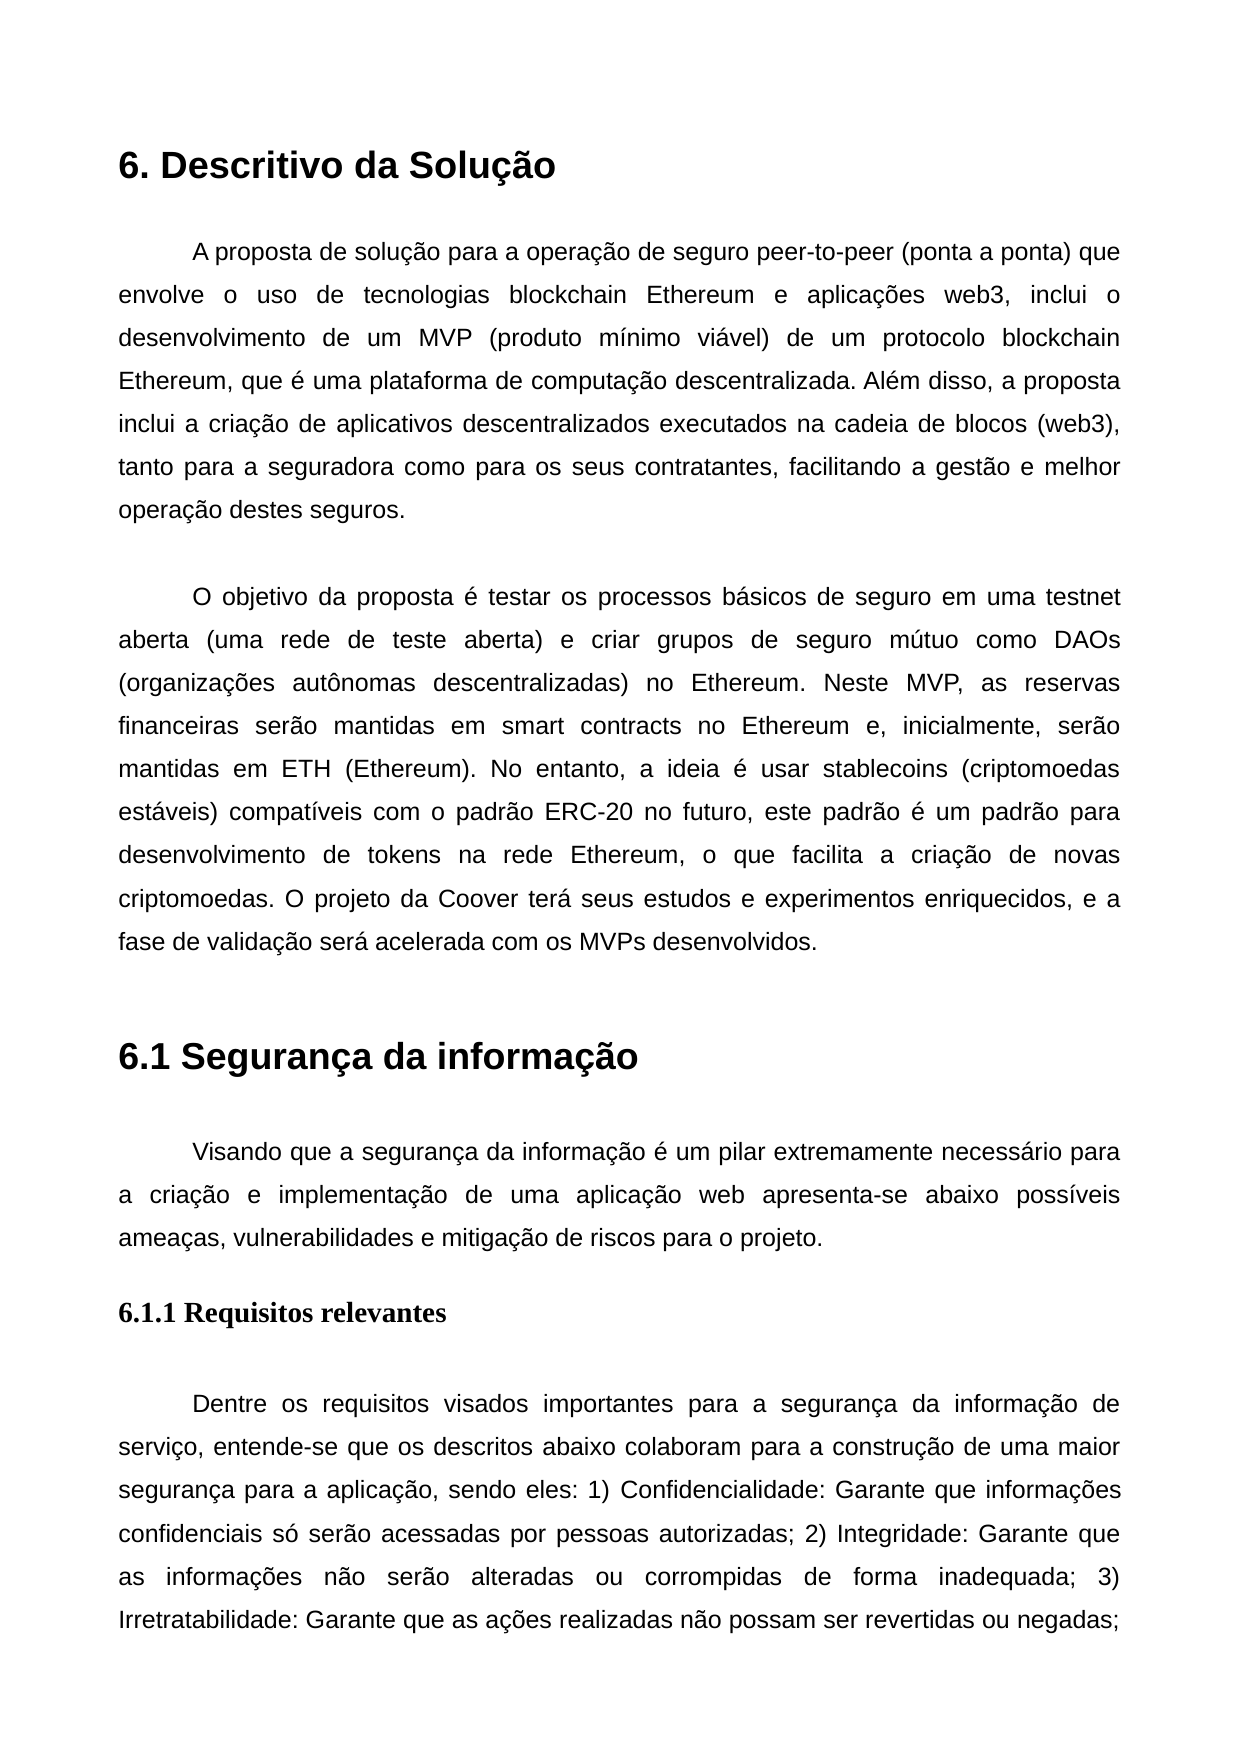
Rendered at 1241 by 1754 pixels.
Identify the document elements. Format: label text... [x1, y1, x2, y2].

subtitle 6.1 Segurança da informação [118, 1034, 1122, 1077]
text Visando que a segurança da informação é um pilar extremamente necessário para a criação e implementação de uma aplicação web apresenta-se abaixo possíveis ameaças, vulnerabilidades e mitigação de riscos para o projeto. [118, 1137, 1122, 1252]
subtitle 6. Descritivo da Solução [118, 143, 1122, 187]
subtitle 6.1.1 Requisitos relevantes [118, 1296, 1122, 1329]
text Dentre os requisitos visados importantes para a segurança da informação de serviço, entende-se que os descritos abaixo colaboram para a construção de uma maior segurança para a aplicação, sendo eles: 1) Confidencialidade: Garante que informações confidenciais só serão acessadas por pessoas autorizadas; 2) Integridade: Garante que as informações não serão alteradas ou corrompidas de forma inadequada; 3) Irretratabilidade: Garante que as ações realizadas não possam ser revertidas ou negadas; [118, 1389, 1122, 1634]
text A proposta de solução para a operação de seguro peer-to-peer (ponta a ponta) que envolve o uso de tecnologias blockchain Ethereum e aplicações web3, inclui o desenvolvimento de um MVP (produto mínimo viável) de um protocolo blockchain Ethereum, que é uma plataforma de computação descentralizada. Além disso, a proposta inclui a criação de aplicativos descentralizados executados na cadeia de blocos (web3), tanto para a seguradora como para os seus contratantes, facilitando a gestão e melhor operação destes seguros. [118, 237, 1122, 524]
text O objetivo da proposta é testar os processos básicos de seguro em uma testnet aberta (uma rede de teste aberta) e criar grupos de seguro mútuo como DAOs (organizações autônomas descentralizadas) no Ethereum. Neste MVP, as reservas financeiras serão mantidas em smart contracts no Ethereum e, inicialmente, serão mantidas em ETH (Ethereum). No entanto, a ideia é usar stablecoins (criptomoedas estáveis) compatíveis com o padrão ERC-20 no futuro, este padrão é um padrão para desenvolvimento de tokens na rede Ethereum, o que facilita a criação de novas criptomoedas. O projeto da Coover terá seus estudos e experimentos enriquecidos, e a fase de validação será acelerada com os MVPs desenvolvidos. [118, 582, 1122, 956]
